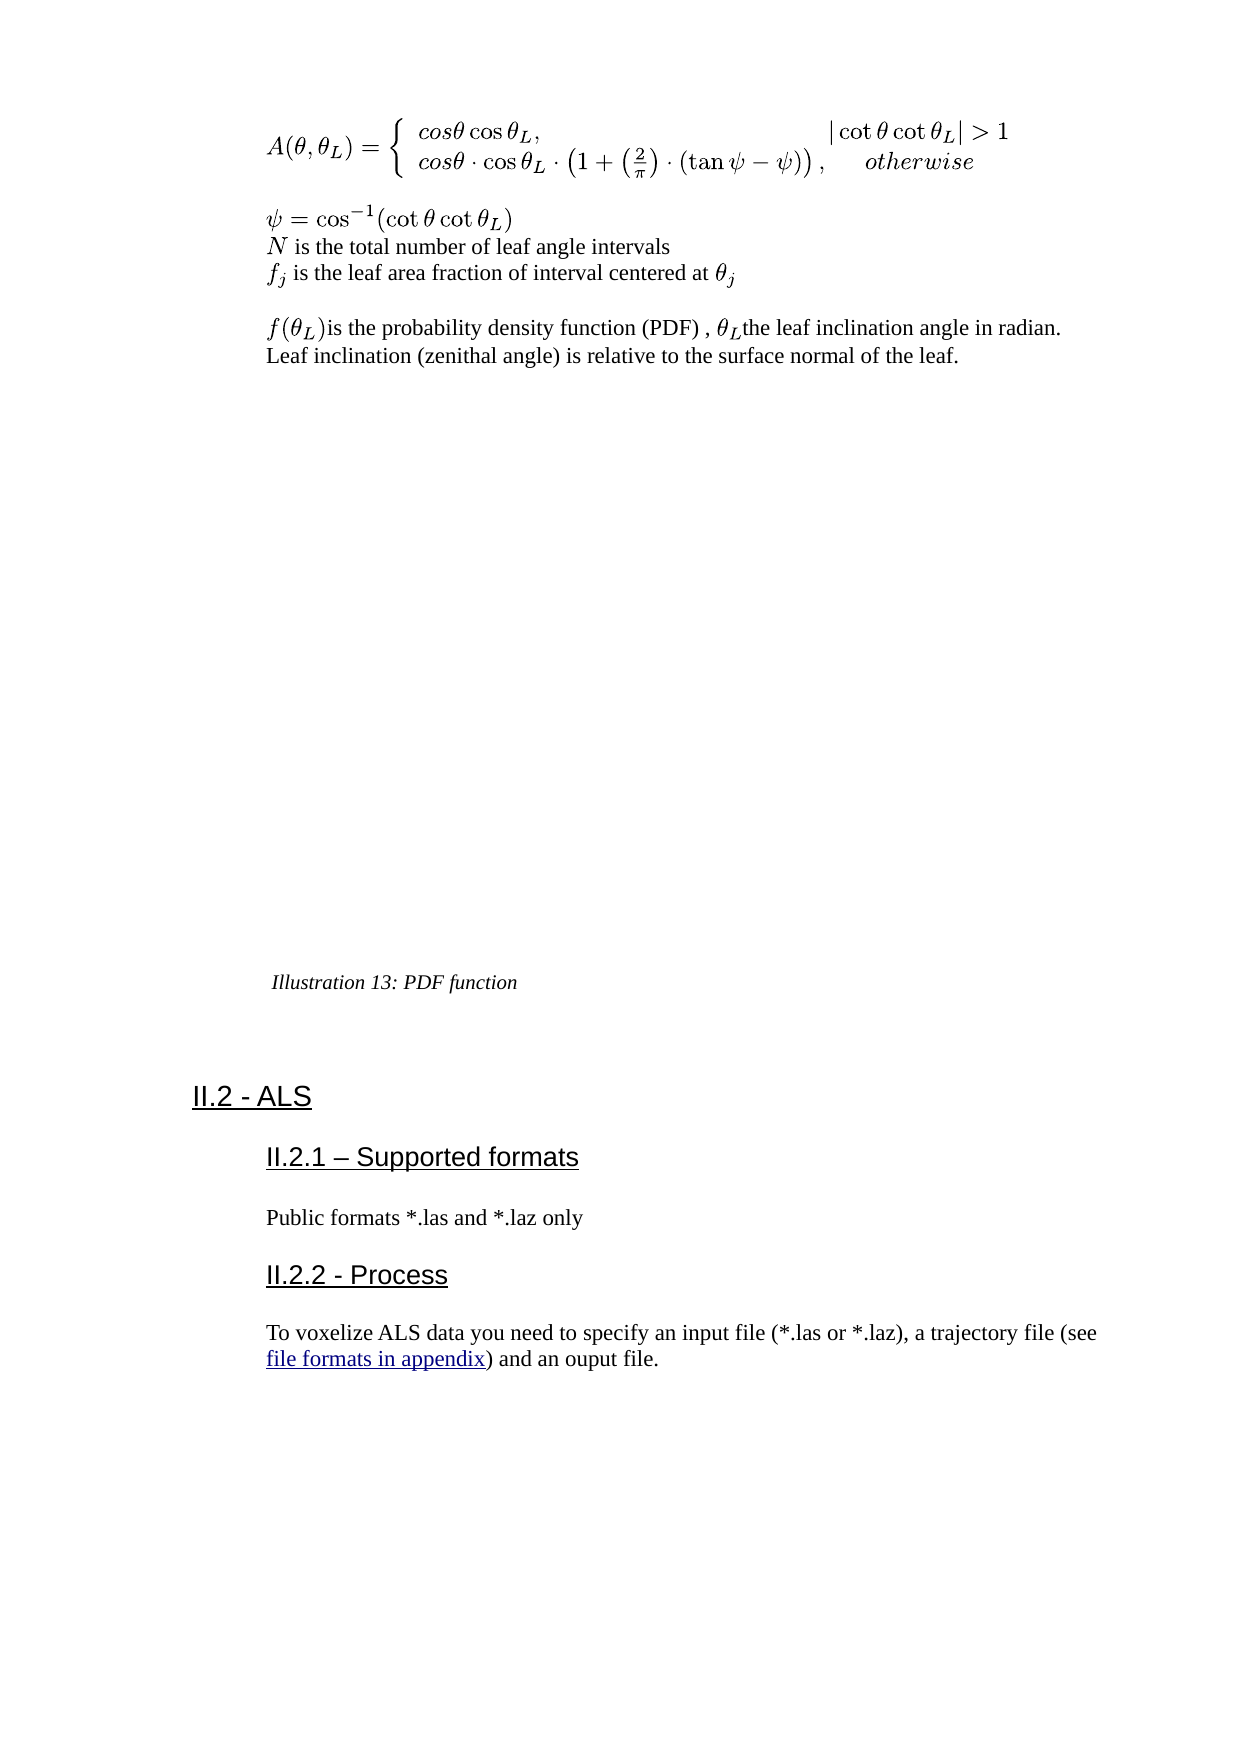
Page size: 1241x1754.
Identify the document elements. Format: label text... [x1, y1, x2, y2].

subtitle II.2.1 – Supported formats [266, 1141, 1122, 1173]
text Leaf inclination (zenithal angle) is relative to the surface normal of the leaf. [266, 342, 1122, 368]
table_header [118, 395, 1123, 1000]
text is the total number of leaf angle intervals [266, 233, 1122, 259]
text To voxelize ALS data you need to specify an input file (*.las or *.laz), a trajectory file (see file formats in appendix) and an ouput file. [266, 1319, 1122, 1372]
text is the probability density function (PDF) , the leaf inclination angle in radian. [266, 314, 1122, 342]
text is the leaf area fraction of interval centered at [266, 259, 1122, 288]
subtitle II.2.2 - Process [266, 1259, 1122, 1290]
subtitle II.2 - ALS [192, 1079, 1122, 1113]
text Public formats *.las and *.laz only [266, 1204, 1122, 1230]
